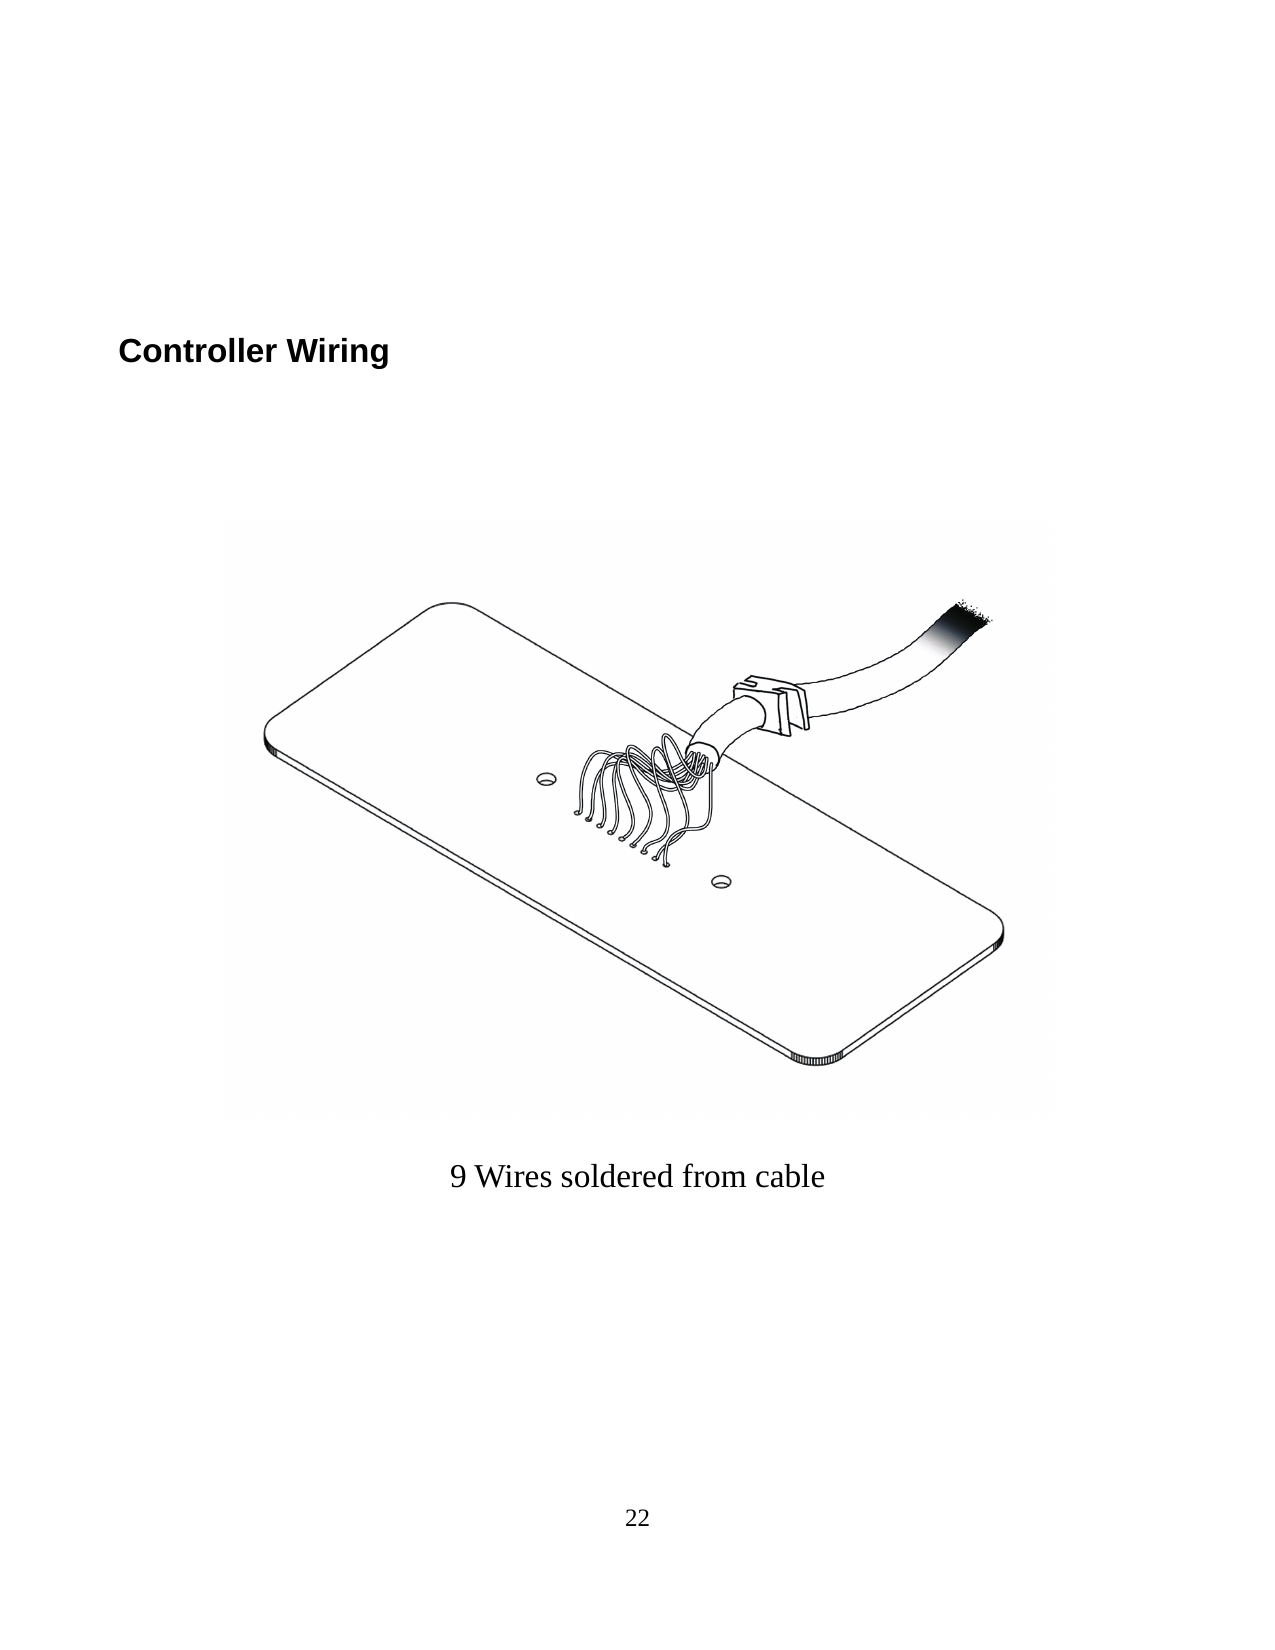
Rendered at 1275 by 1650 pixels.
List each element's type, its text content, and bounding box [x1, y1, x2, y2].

text 9 Wires soldered from cable [118, 1156, 1157, 1194]
picture [220, 521, 1055, 1118]
subtitle Controller Wiring [118, 331, 1157, 369]
